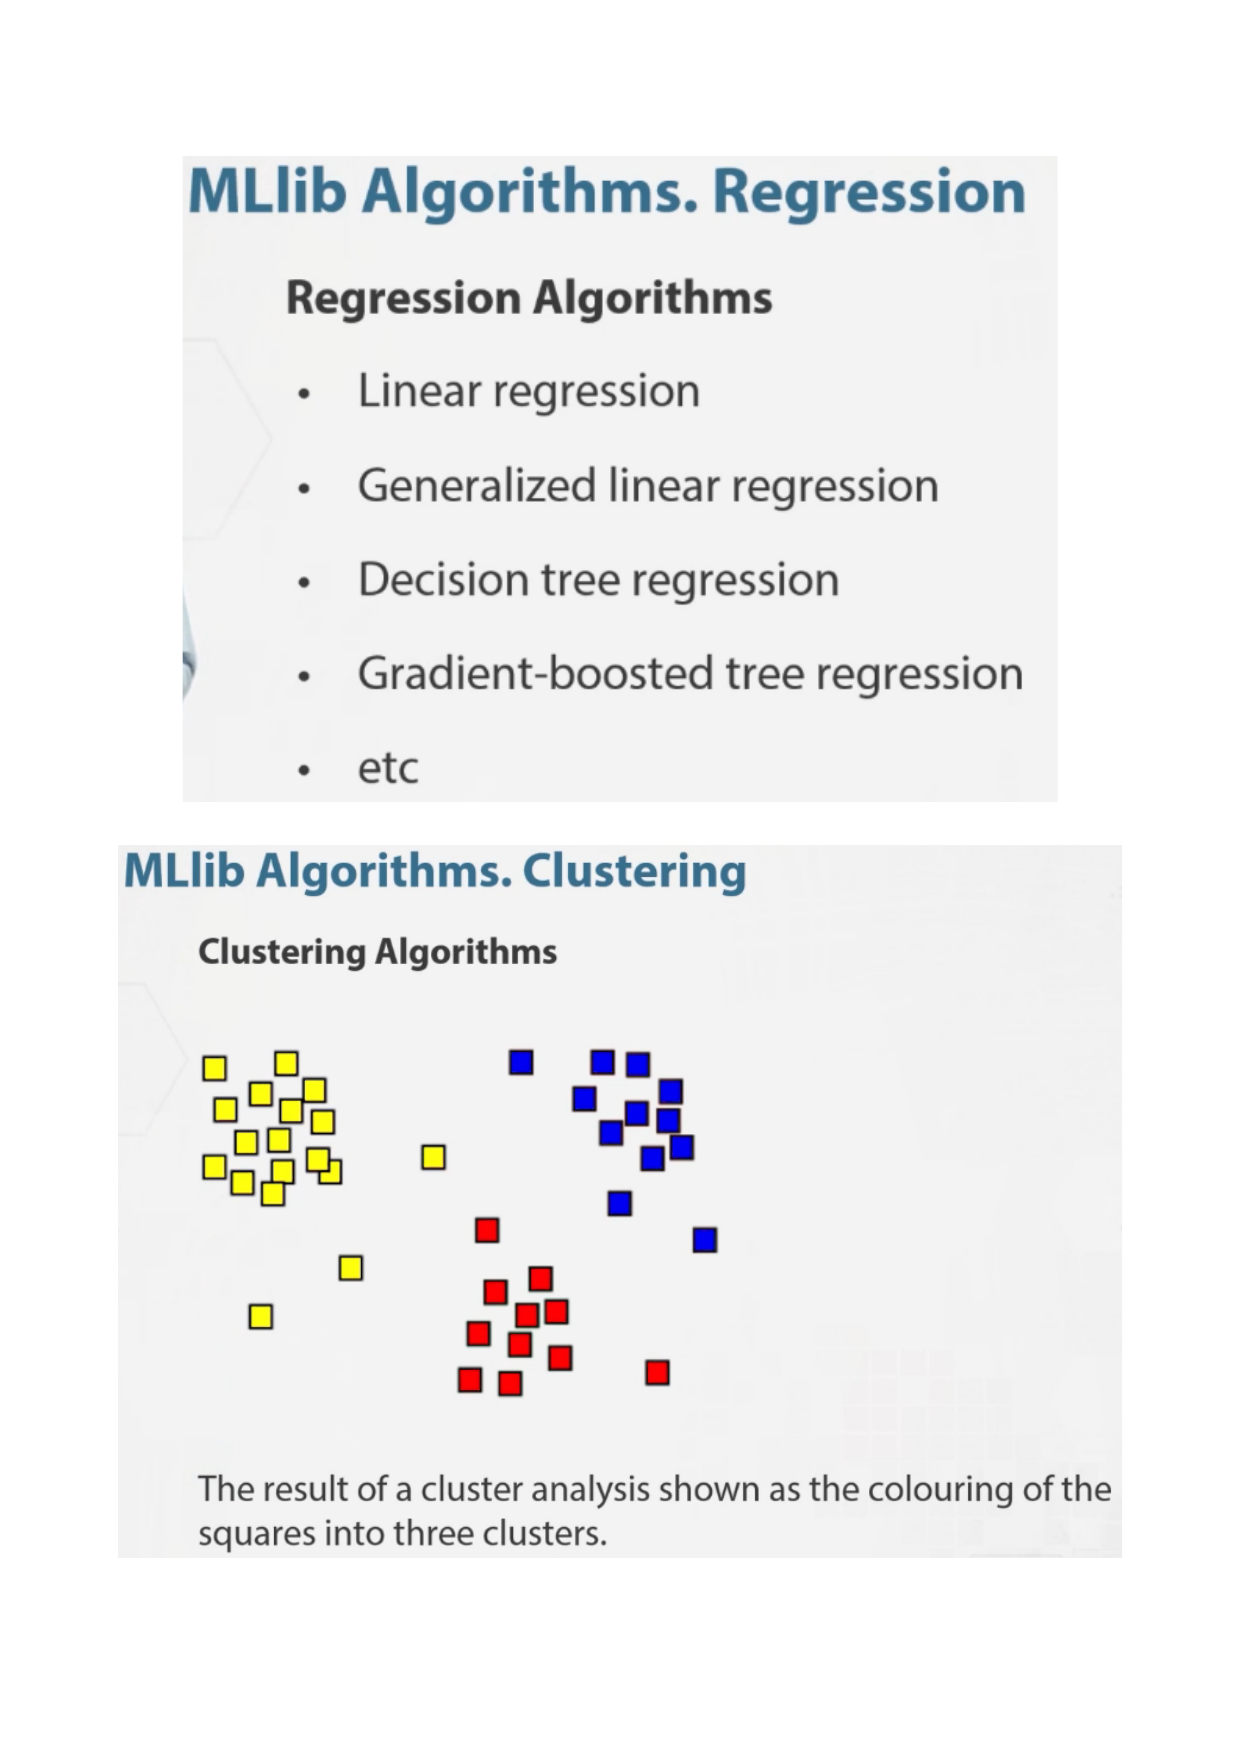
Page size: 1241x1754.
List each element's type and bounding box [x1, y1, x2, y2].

picture [182, 156, 1058, 802]
picture [118, 845, 1123, 1558]
